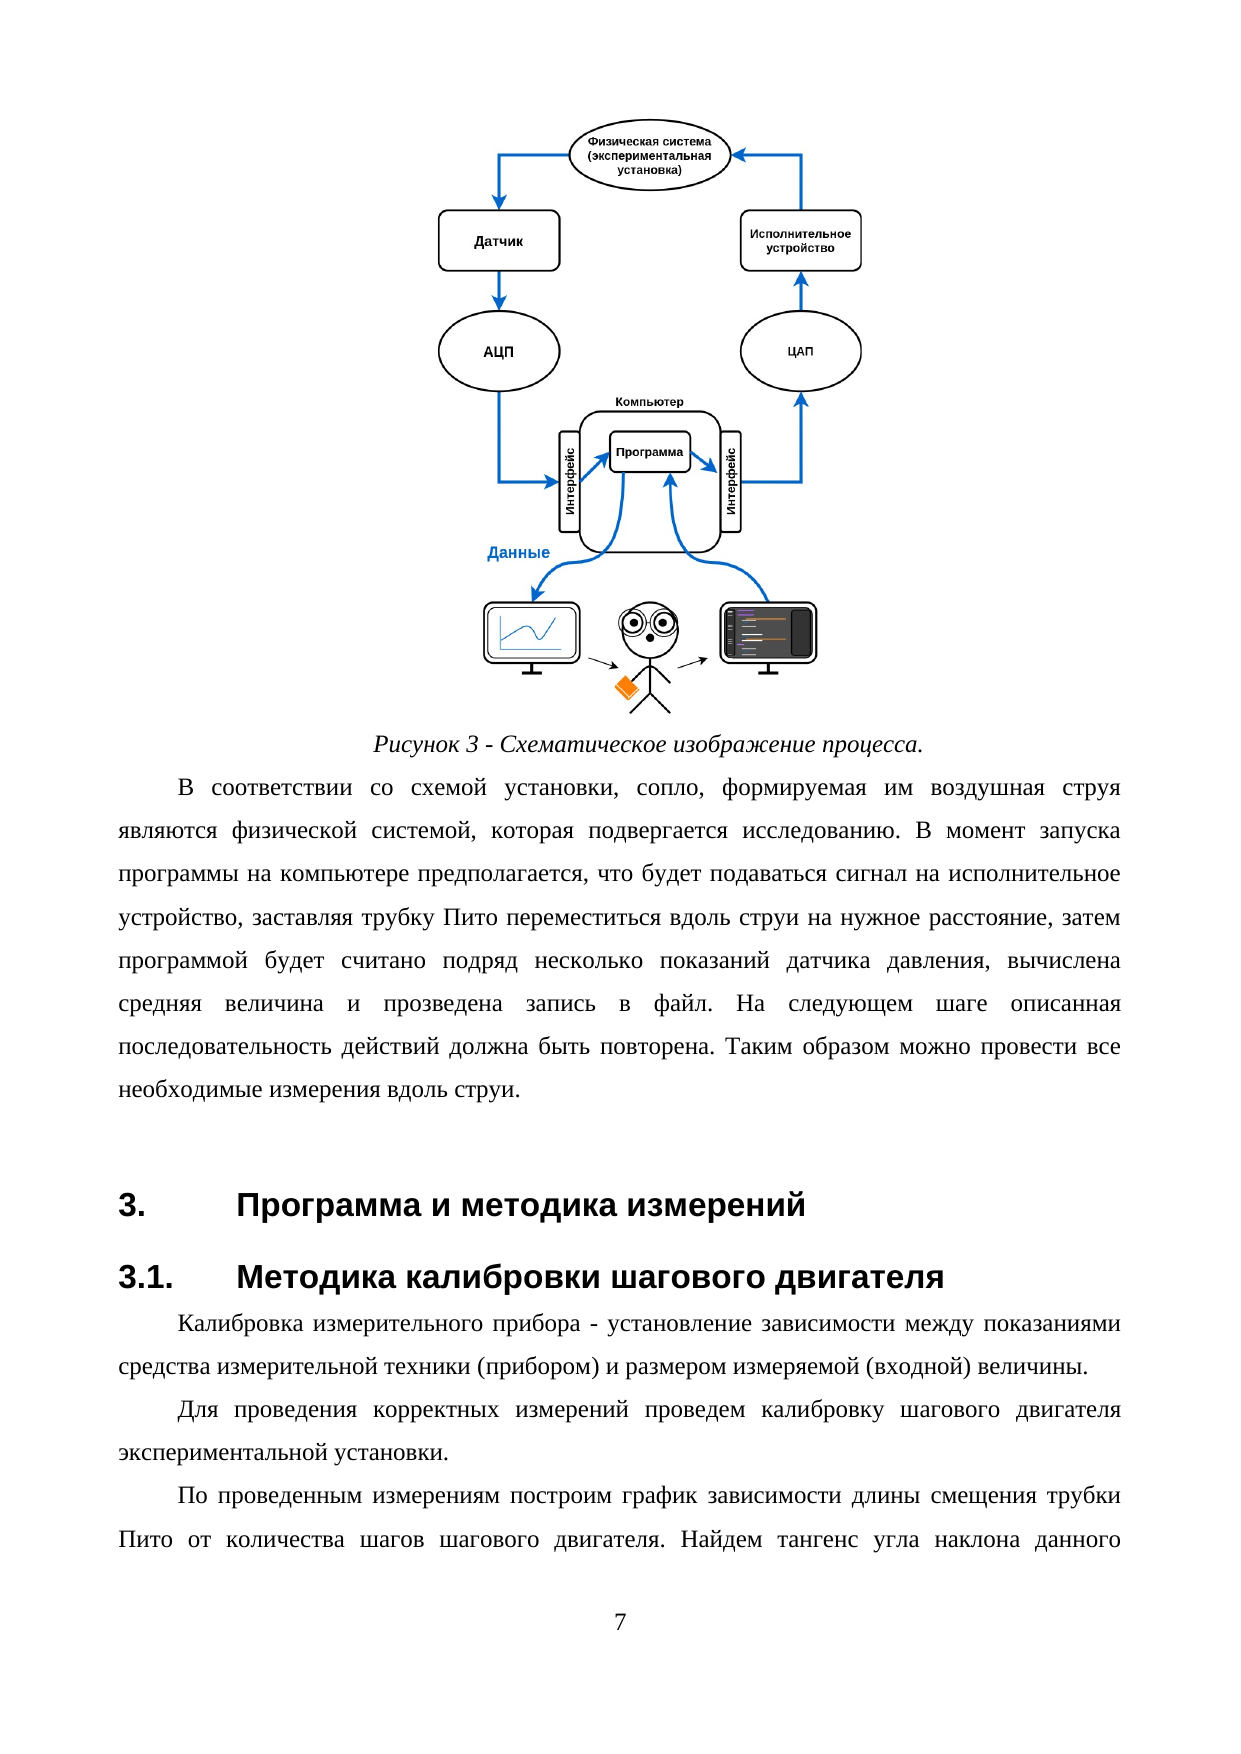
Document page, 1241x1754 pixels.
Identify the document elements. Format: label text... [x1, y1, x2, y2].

text Калибровка измерительного прибора - установление зависимости между показаниями средства измерительной техники (прибором) и размером измеряемой (входной) величины. [118, 1308, 1122, 1380]
subtitle Методика калибровки шагового двигателя [118, 1257, 1122, 1296]
subtitle Программа и методика измерений [118, 1185, 1122, 1224]
text В соответствии со схемой установки, сопло, формируемая им воздушная струя являются физической системой, которая подвергается исследованию. В момент запуска программы на компьютере предполагается, что будет подаваться сигнал на исполнительное устройство, заставляя трубку Пито переместиться вдоль струи на нужное расстояние, затем программой будет считано подряд несколько показаний датчика давления, вычислена средняя величина и прозведена запись в файл. На следующем шаге описанная последовательность действий должна быть повторена. Таким образом можно провести все необходимые измерения вдоль струи. [118, 772, 1122, 1103]
picture [437, 118, 862, 715]
text Для проведения корректных измерений проведем калибровку шагового двигателя экспериментальной установки. [118, 1394, 1122, 1466]
text По проведенным измерениям построим график зависимости длины смещения трубки Пито от количества шагов шагового двигателя. Найдем тангенс угла наклона данного [118, 1481, 1122, 1552]
text Рисунок 3 - Схематическое изображение процесса. [118, 729, 1122, 758]
